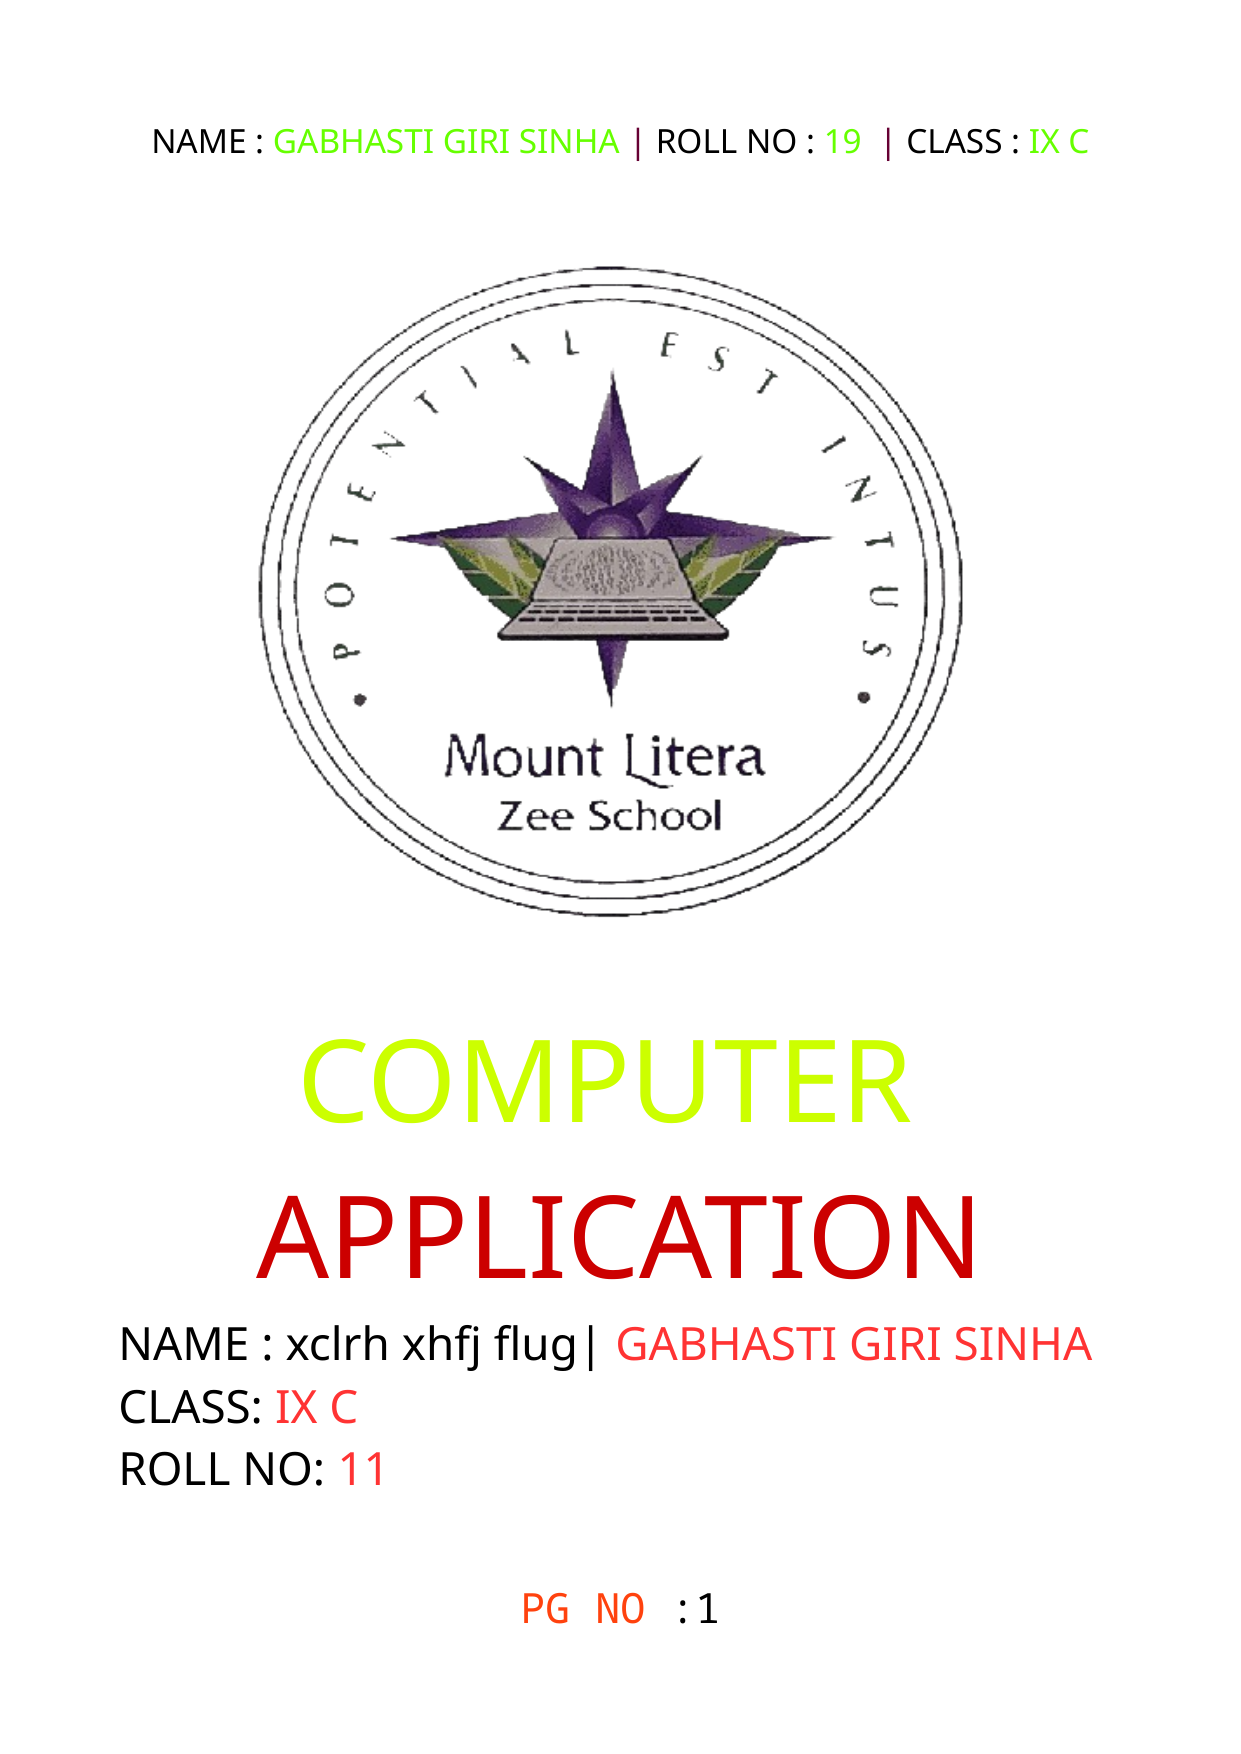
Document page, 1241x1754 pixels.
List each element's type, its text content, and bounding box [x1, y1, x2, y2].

text NAME : xclrh xhfj flug| GABHASTI GIRI SINHA [118, 1312, 1122, 1374]
text CLASS: IX C [118, 1374, 1122, 1437]
text COMPUTER [118, 1000, 1122, 1156]
picture [118, 238, 1116, 938]
text APPLICATION [118, 1156, 1122, 1312]
text ROLL NO: 11 [118, 1437, 1122, 1499]
